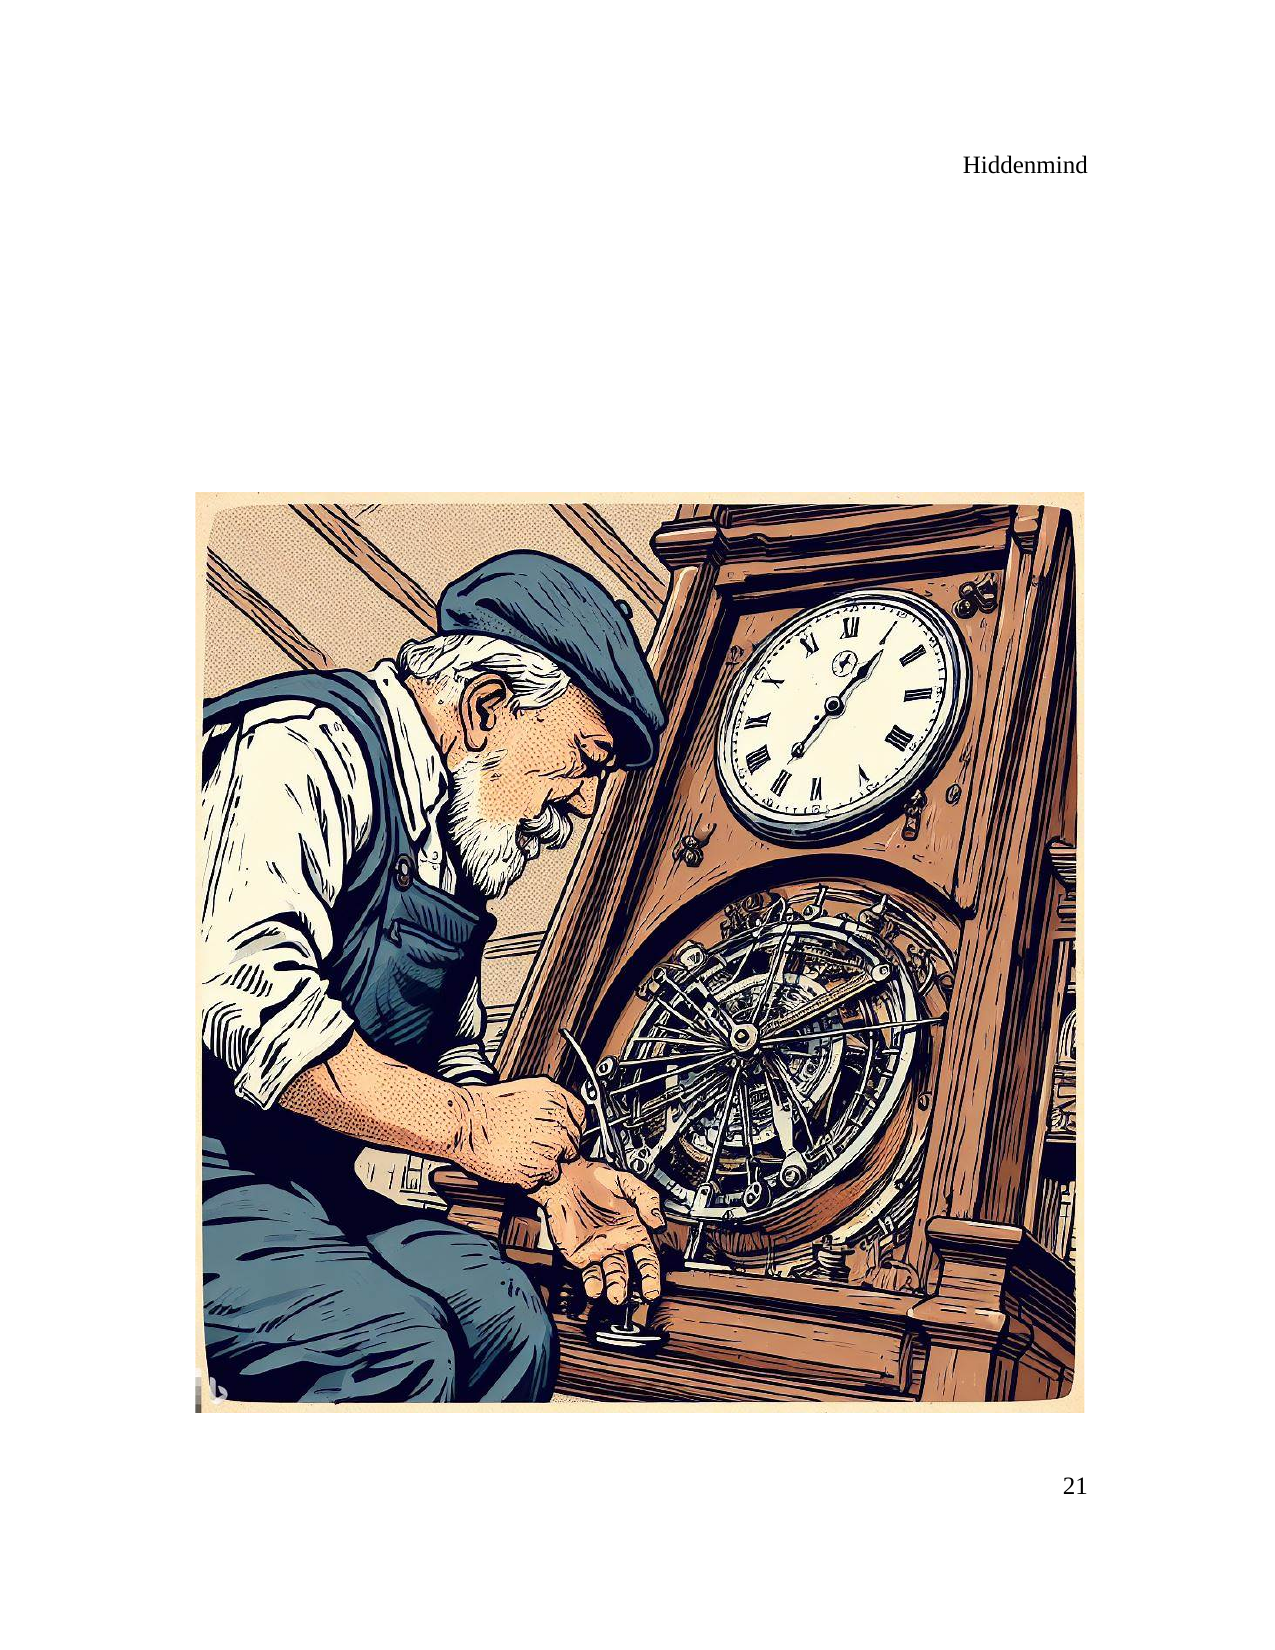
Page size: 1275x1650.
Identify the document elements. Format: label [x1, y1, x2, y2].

picture [195, 492, 1085, 1413]
